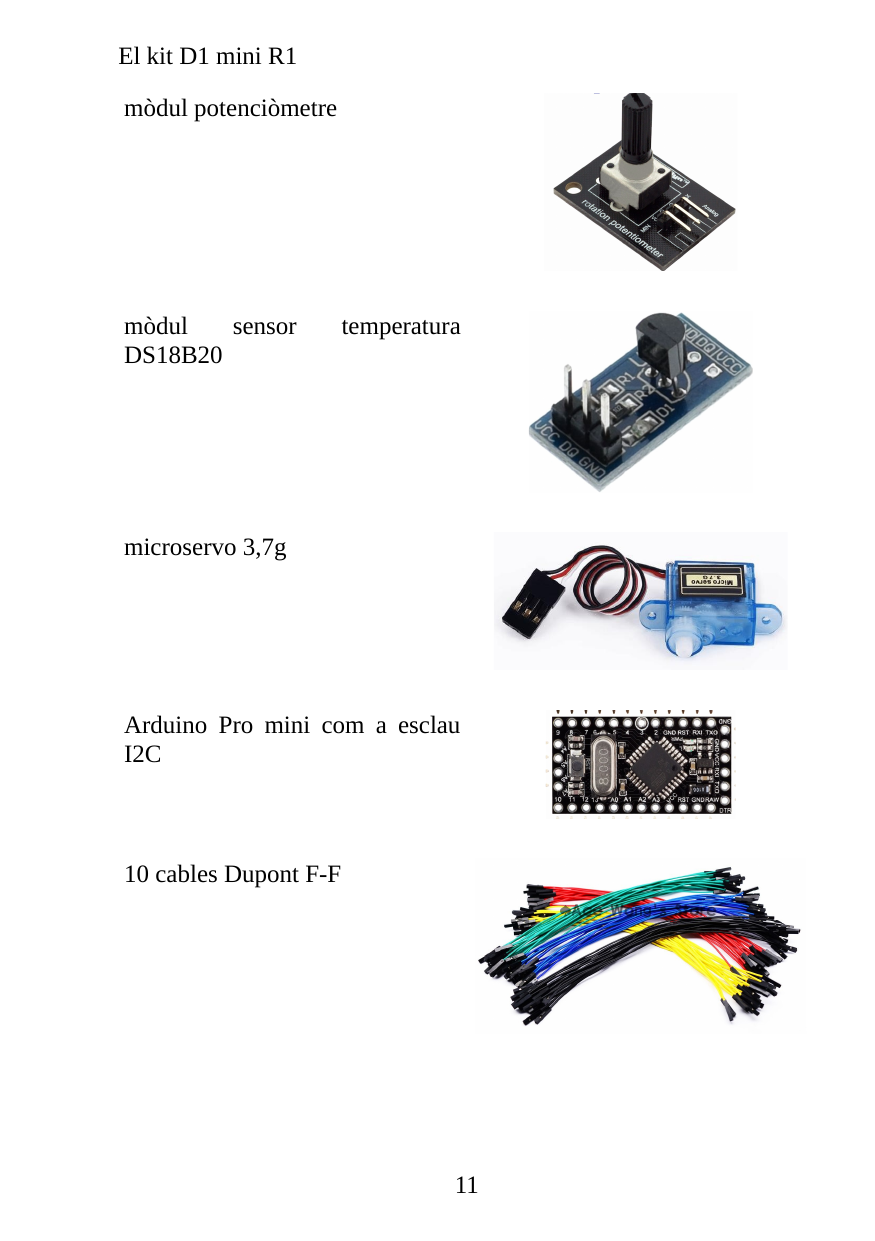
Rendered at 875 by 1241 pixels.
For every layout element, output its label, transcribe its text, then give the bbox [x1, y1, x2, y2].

table_cell [466, 88, 815, 305]
picture [493, 532, 788, 670]
table_cell [466, 527, 815, 704]
picture [528, 311, 753, 493]
table_cell mòdul sensor temperatura DS18B20 [118, 305, 466, 527]
table_cell mòdul potenciòmetre [118, 88, 466, 305]
table_cell 10 cables Dupont F-F [118, 853, 466, 1068]
table_cell [466, 853, 815, 1068]
table_cell Arduino Pro mini com a esclau I2C [118, 704, 466, 853]
table_cell [466, 305, 815, 527]
table_cell [466, 704, 815, 853]
picture [545, 710, 736, 819]
picture [543, 93, 738, 271]
picture [475, 858, 807, 1034]
table_cell microservo 3,7g [118, 527, 466, 704]
